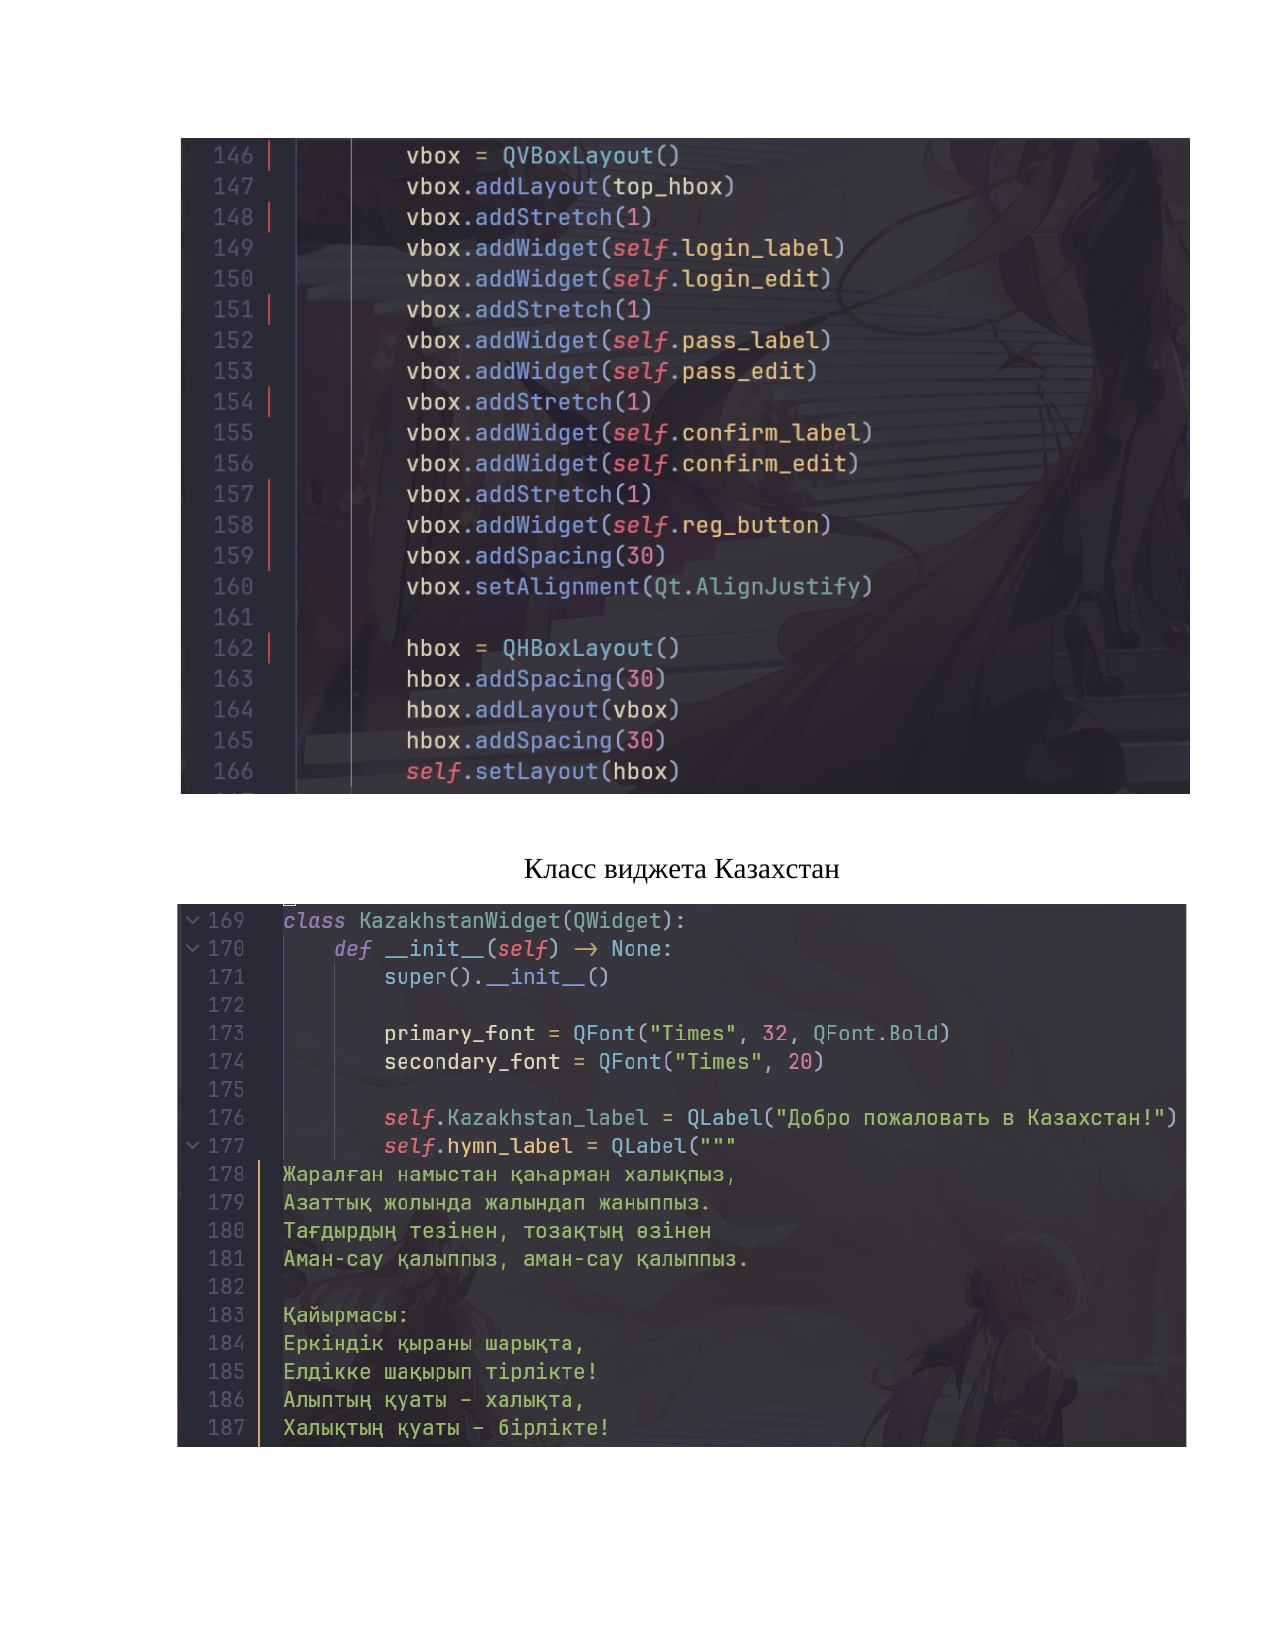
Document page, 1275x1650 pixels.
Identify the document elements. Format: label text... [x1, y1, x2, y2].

picture [177, 904, 1187, 1447]
picture [180, 138, 1190, 794]
text Класс виджета Казахстан [177, 852, 1186, 885]
